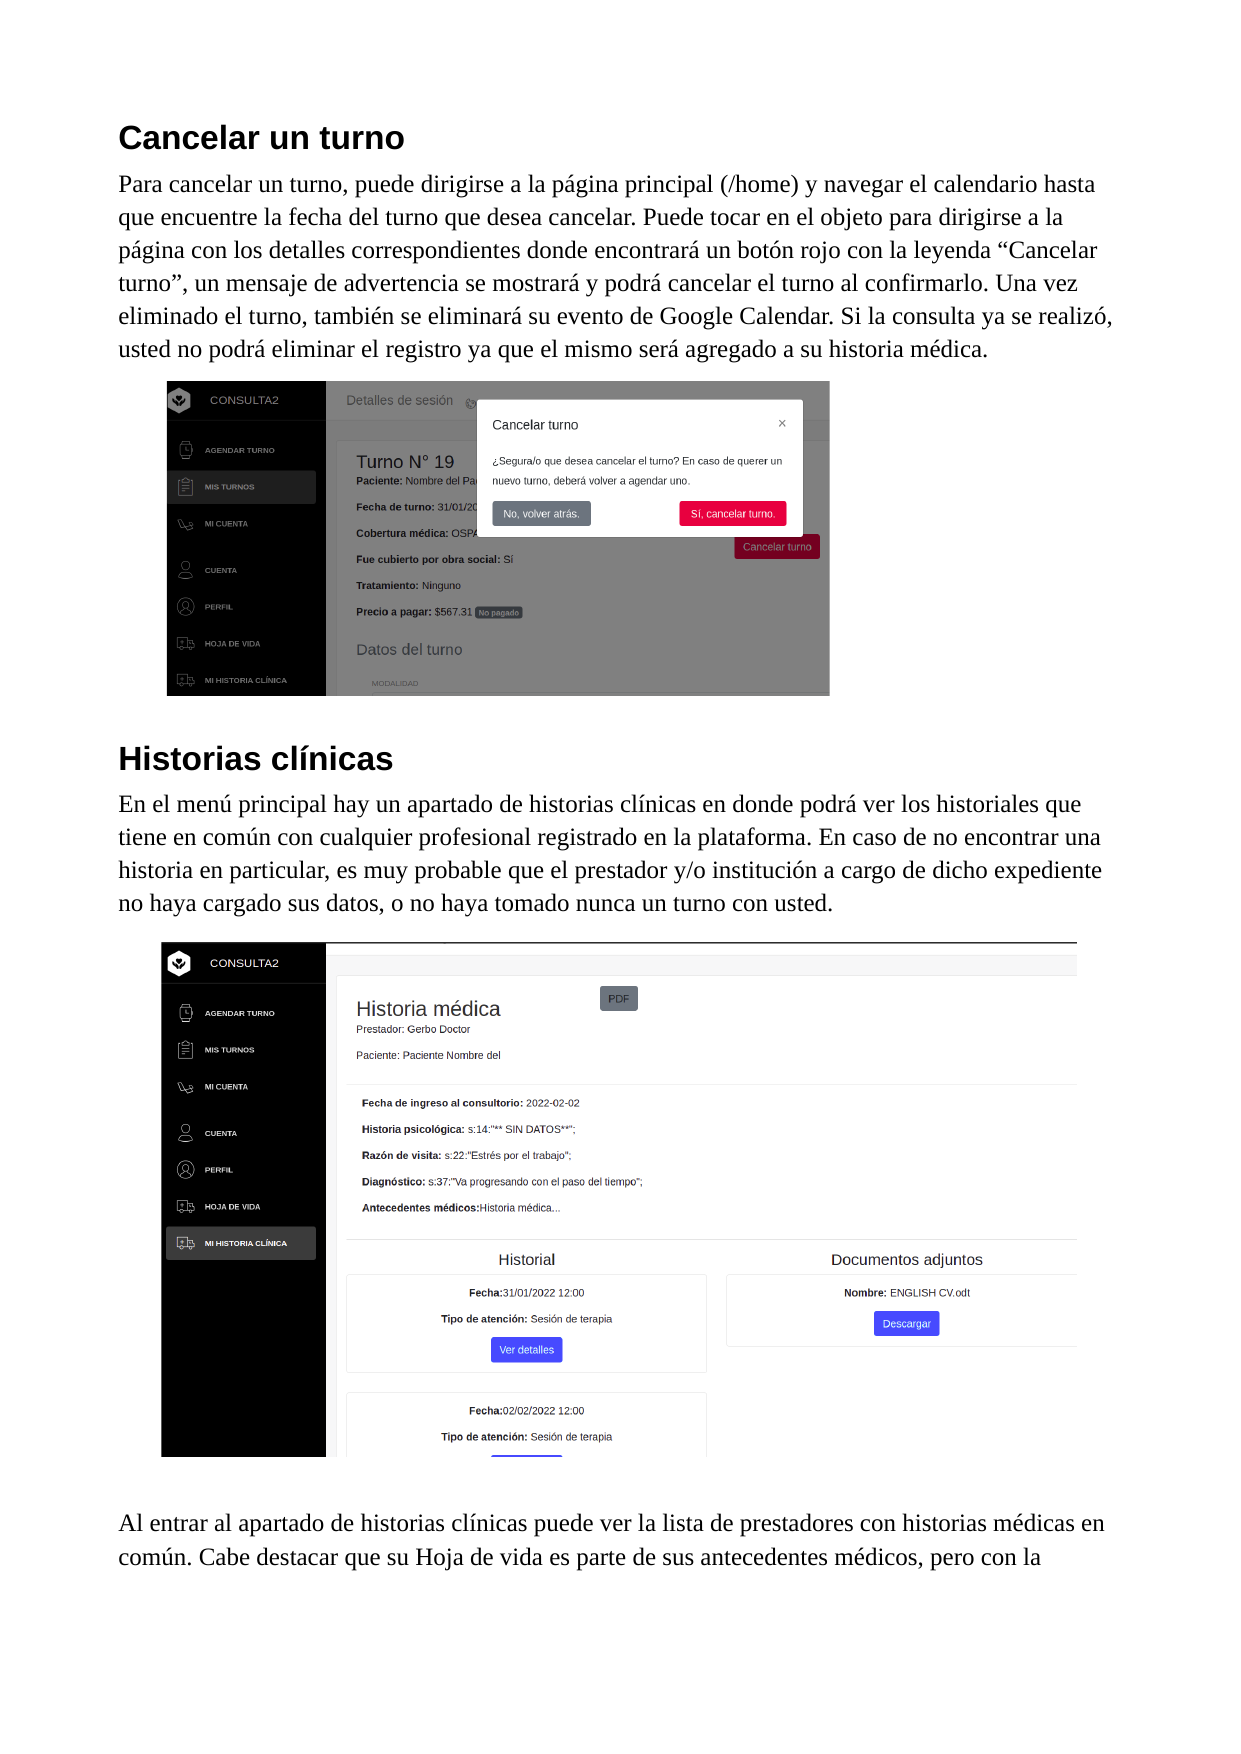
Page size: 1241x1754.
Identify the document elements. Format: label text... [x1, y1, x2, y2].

subtitle Historias clínicas [118, 738, 1122, 777]
picture [166, 381, 607, 696]
subtitle Cancelar un turno [118, 118, 1122, 157]
picture [161, 942, 1077, 1457]
text Para cancelar un turno, puede dirigirse a la página principal (/home) y navegar el calendario hasta que encuentre la fecha del turno que desea cancelar. Puede tocar en el objeto para dirigirse a la página con los detalles correspondientes donde encontrará un botón rojo con la leyenda “Cancelar turno”, un mensaje de advertencia se mostrará y podrá cancelar el turno al confirmarlo. Una vez eliminado el turno, también se eliminará su evento de Google Calendar. Si la consulta ya se realizó, usted no podrá eliminar el registro ya que el mismo será agregado a su historia médica. [118, 169, 1122, 363]
text En el menú principal hay un apartado de historias clínicas en donde podrá ver los historiales que tiene en común con cualquier profesional registrado en la plataforma. En caso de no encontrar una historia en particular, es muy probable que el prestador y/o institución a cargo de dicho expediente no haya cargado sus datos, o no haya tomado nunca un turno con usted. [118, 789, 1122, 917]
text Al entrar al apartado de historias clínicas puede ver la lista de prestadores con historias médicas en común. Cabe destacar que su Hoja de vida es parte de sus antecedentes médicos, pero con la [118, 1508, 1122, 1570]
